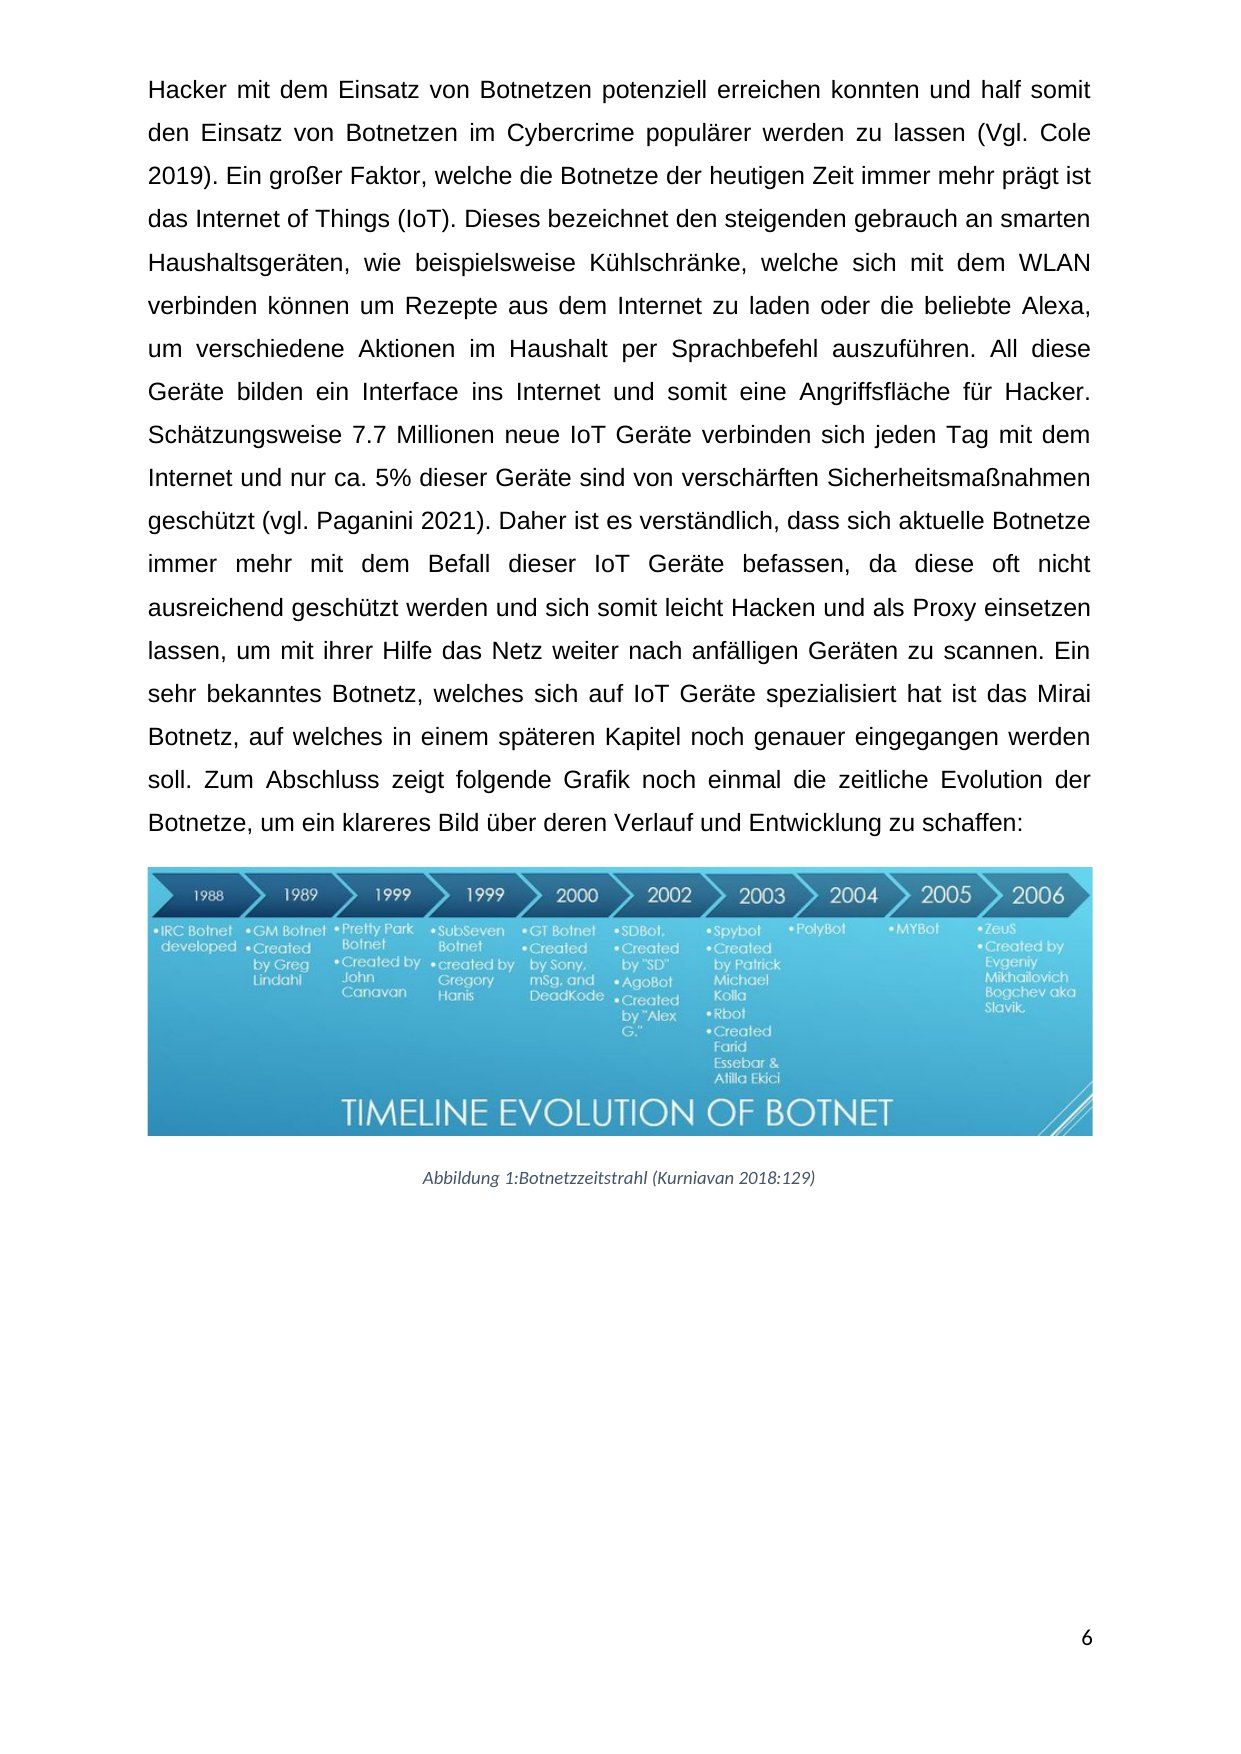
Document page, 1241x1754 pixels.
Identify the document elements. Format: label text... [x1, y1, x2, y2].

text Abbildung 1:Botnetzzeitstrahl (Kurniavan 2018:129) [148, 1166, 1093, 1189]
text Hacker mit dem Einsatz von Botnetzen potenziell erreichen konnten und half somit den Einsatz von Botnetzen im Cybercrime populärer werden zu lassen (Vgl. Cole 2019). Ein großer Faktor, welche die Botnetze der heutigen Zeit immer mehr prägt ist das Internet of Things (IoT). Dieses bezeichnet den steigenden gebrauch an smarten Haushaltsgeräten, wie beispielsweise Kühlschränke, welche sich mit dem WLAN verbinden können um Rezepte aus dem Internet zu laden oder die beliebte Alexa, um verschiedene Aktionen im Haushalt per Sprachbefehl auszuführen. All diese Geräte bilden ein Interface ins Internet und somit eine Angriffsfläche für Hacker. Schätzungsweise 7.7 Millionen neue IoT Geräte verbinden sich jeden Tag mit dem Internet und nur ca. 5% dieser Geräte sind von verschärften Sicherheitsmaßnahmen geschützt (vgl. Paganini 2021). Daher ist es verständlich, dass sich aktuelle Botnetze immer mehr mit dem Befall dieser IoT Geräte befassen, da diese oft nicht ausreichend geschützt werden und sich somit leicht Hacken und als Proxy einsetzen lassen, um mit ihrer Hilfe das Netz weiter nach anfälligen Geräten zu scannen. Ein sehr bekanntes Botnetz, welches sich auf IoT Geräte spezialisiert hat ist das Mirai Botnetz, auf welches in einem späteren Kapitel noch genauer eingegangen werden soll. Zum Abschluss zeigt folgende Grafik noch einmal die zeitliche Evolution der Botnetze, um ein klareres Bild über deren Verlauf und Entwicklung zu schaffen: [148, 75, 1093, 837]
